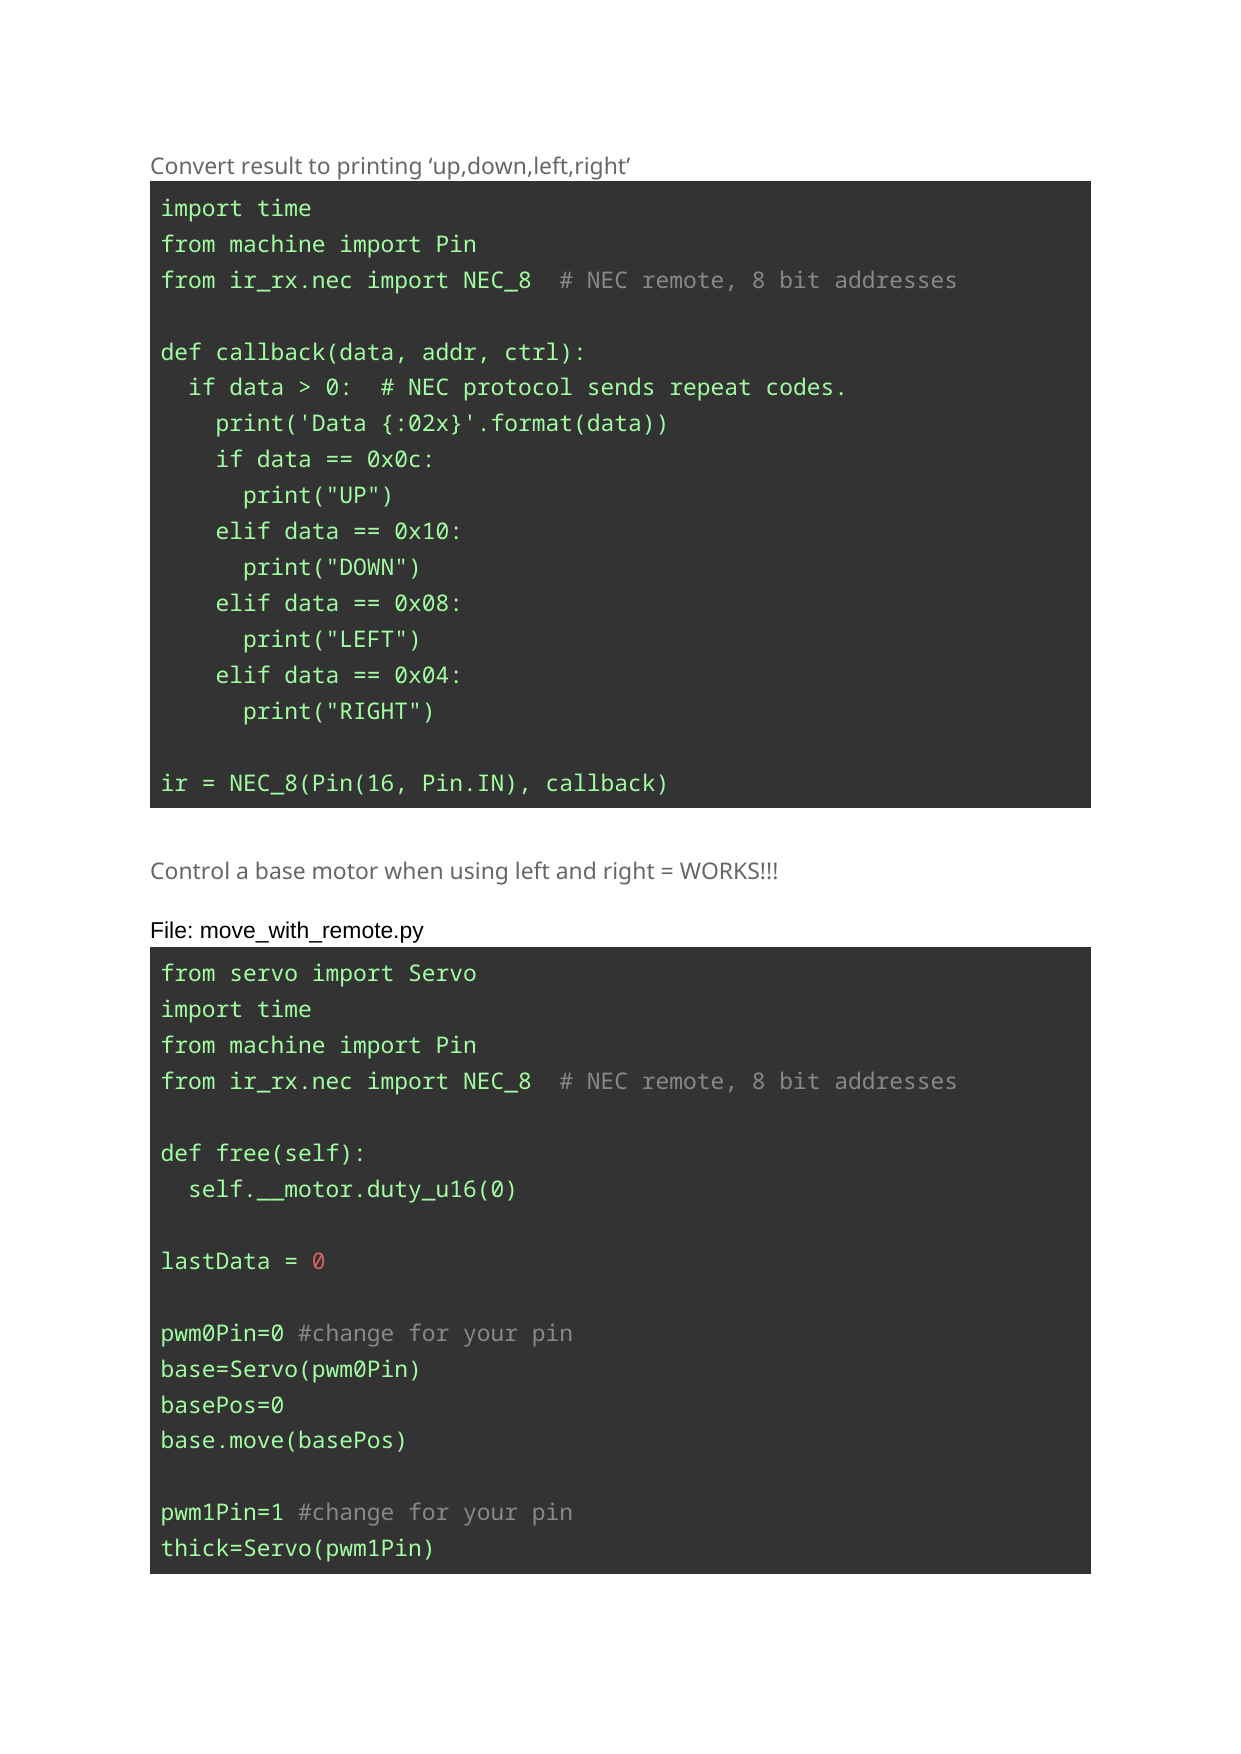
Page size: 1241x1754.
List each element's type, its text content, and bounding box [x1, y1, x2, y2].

table_header import time from machine import Pin from ir_rx.nec import NEC_8 # NEC remote, 8 bit addresses def callback(data, addr, ctrl): if data > 0: # NEC protocol sends repeat codes. print('Data {:02x}'.format(data)) if data == 0x0c: print("UP") elif data == 0x10: print("DOWN") elif data == 0x08: print("LEFT") elif data == 0x04: print("RIGHT") ir = NEC_8(Pin(16, Pin.IN), callback) [150, 181, 1091, 808]
text File: move_with_remote.py [150, 917, 1090, 943]
subtitle Convert result to printing ‘up,down,left,right’ [150, 150, 1090, 181]
subtitle Control a base motor when using left and right = WORKS!!! [150, 855, 1090, 886]
table_header from servo import Servo import time from machine import Pin from ir_rx.nec import NEC_8 # NEC remote, 8 bit addresses def free(self): self.__motor.duty_u16(0) lastData = 0 pwm0Pin=0 #change for your pin base=Servo(pwm0Pin) basePos=0 base.move(basePos) pwm1Pin=1 #change for your pin thick=Servo(pwm1Pin) [150, 947, 1091, 1574]
